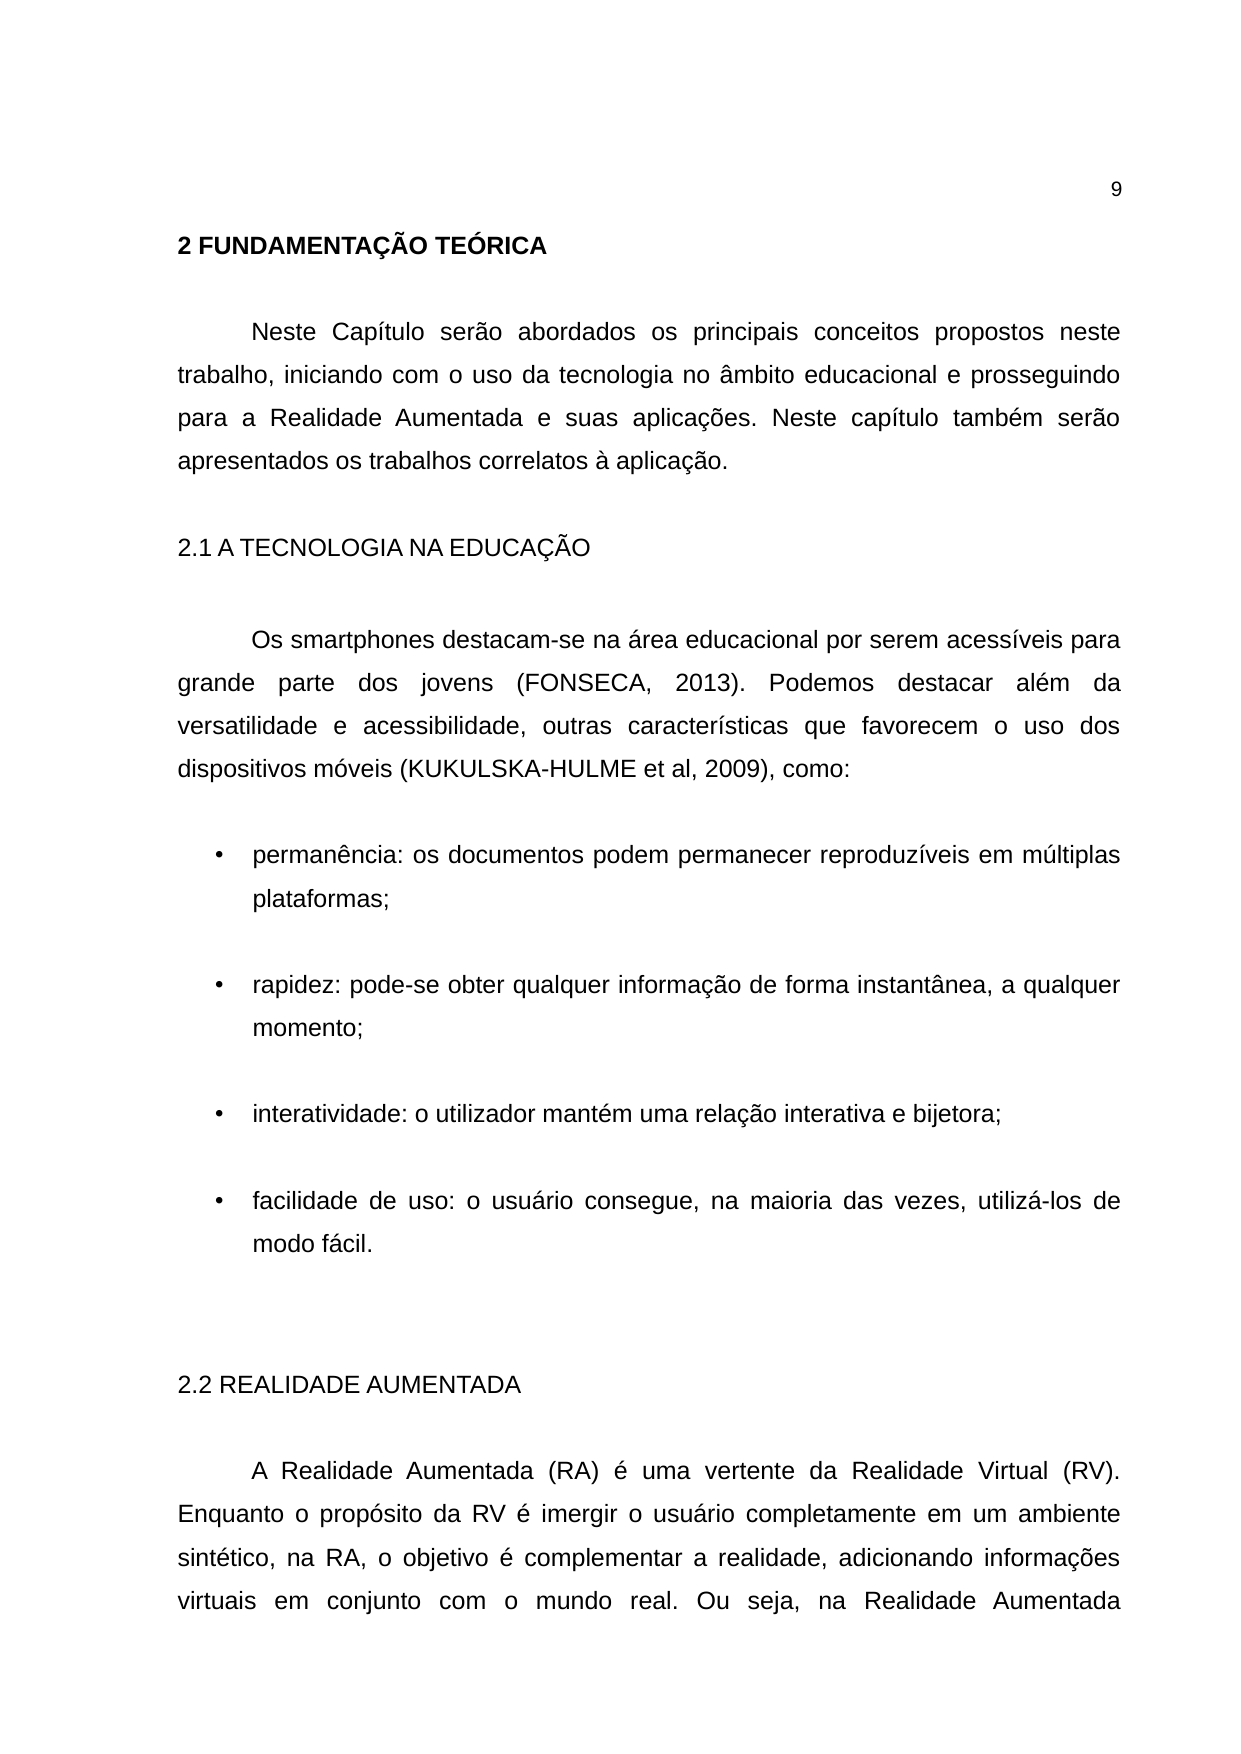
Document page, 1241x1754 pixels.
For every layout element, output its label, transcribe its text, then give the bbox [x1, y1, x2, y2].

text Neste Capítulo serão abordados os principais conceitos propostos neste trabalho, iniciando com o uso da tecnologia no âmbito educacional e prosseguindo para a Realidade Aumentada e suas aplicações. Neste capítulo também serão apresentados os trabalhos correlatos à aplicação. [177, 317, 1122, 475]
text Os smartphones destacam-se na área educacional por serem acessíveis para grande parte dos jovens (FONSECA, 2013). Podemos destacar além da versatilidade e acessibilidade, outras características que favorecem o uso dos dispositivos móveis (KUKULSKA-HULME et al, 2009), como: [177, 625, 1122, 783]
subtitle 2.1 a tecnologia na educação [177, 532, 1122, 561]
list permanência: os documentos podem permanecer reproduzíveis em múltiplas plataformas; [215, 840, 1122, 912]
list rapidez: pode-se obter qualquer informação de forma instantânea, a qualquer momento; [215, 970, 1122, 1042]
text A Realidade Aumentada (RA) é uma vertente da Realidade Virtual (RV). Enquanto o propósito da RV é imergir o usuário completamente em um ambiente sintético, na RA, o objetivo é complementar a realidade, adicionando informações virtuais em conjunto com o mundo real. Ou seja, na Realidade Aumentada [177, 1456, 1122, 1614]
list interatividade: o utilizador mantém uma relação interativa e bijetora; [215, 1099, 1122, 1128]
subtitle 2 FUNDAMENTAÇÃO TEÓRICA [177, 231, 1122, 259]
subtitle 2.2 REALIDADE AUMENTADA [177, 1370, 1122, 1399]
list facilidade de uso: o usuário consegue, na maioria das vezes, utilizá-los de modo fácil. [215, 1186, 1122, 1258]
